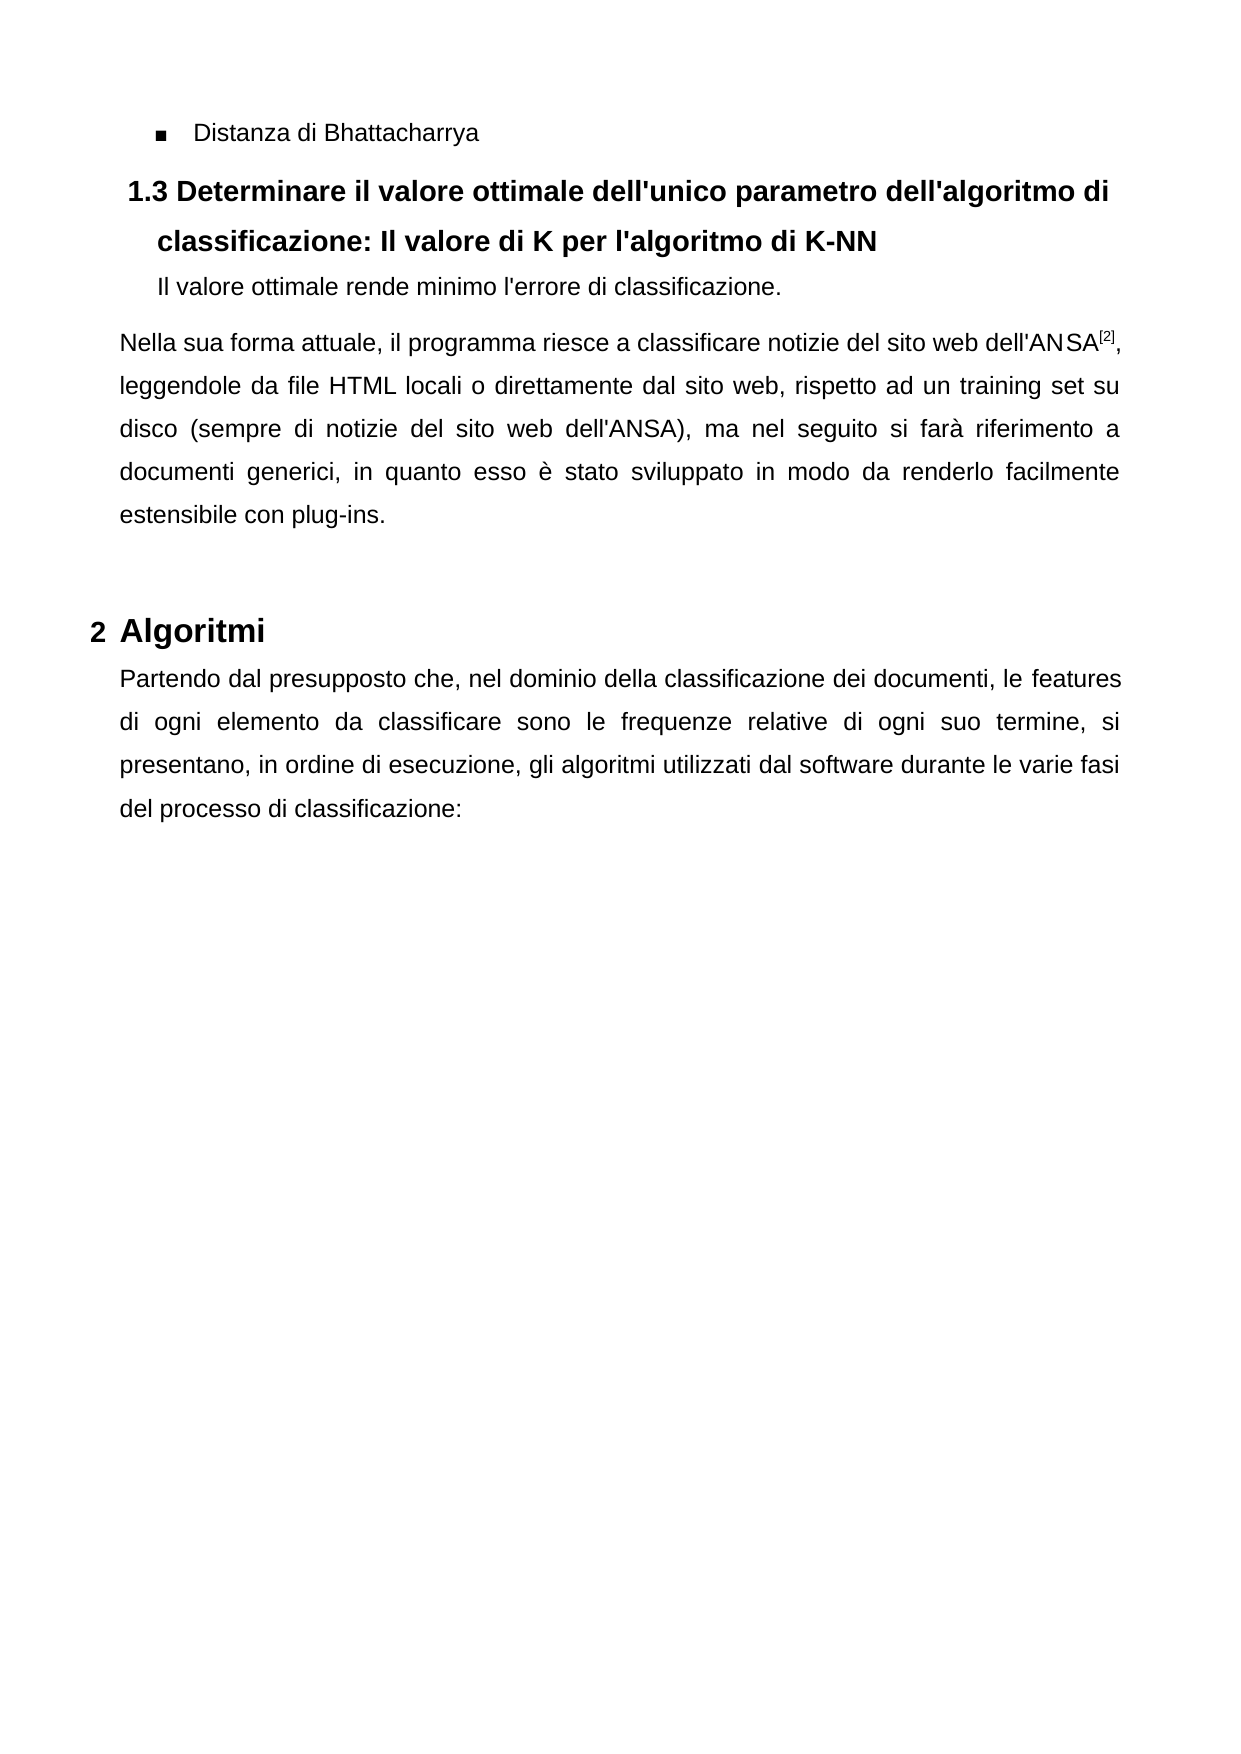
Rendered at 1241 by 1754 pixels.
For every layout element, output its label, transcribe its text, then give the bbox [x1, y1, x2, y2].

list Determinare il valore ottimale dell'unico parametro dell'algoritmo di classificazione: Il valore di K per l'algoritmo di K-NN Il valore ottimale rende minimo l'errore di classificazione. [119, 174, 1122, 301]
list Distanza di Bhattacharrya [156, 118, 1122, 147]
list Nella sua forma attuale, il programma riesce a classificare notizie del sito web dell'ANSA[2], leggendole da file HTML locali o direttamente dal sito web, rispetto ad un training set su disco (sempre di notizie del sito web dell'ANSA), ma nel seguito si farà riferimento a documenti generici, in quanto esso è stato sviluppato in modo da renderlo facilmente estensibile con plug-ins. [82, 328, 1122, 529]
list Algoritmi Partendo dal presupposto che, nel dominio della classificazione dei documenti, le features di ogni elemento da classificare sono le frequenze relative di ogni suo termine, si presentano, in ordine di esecuzione, gli algoritmi utilizzati dal software durante le varie fasi del processo di classificazione: [82, 611, 1122, 822]
